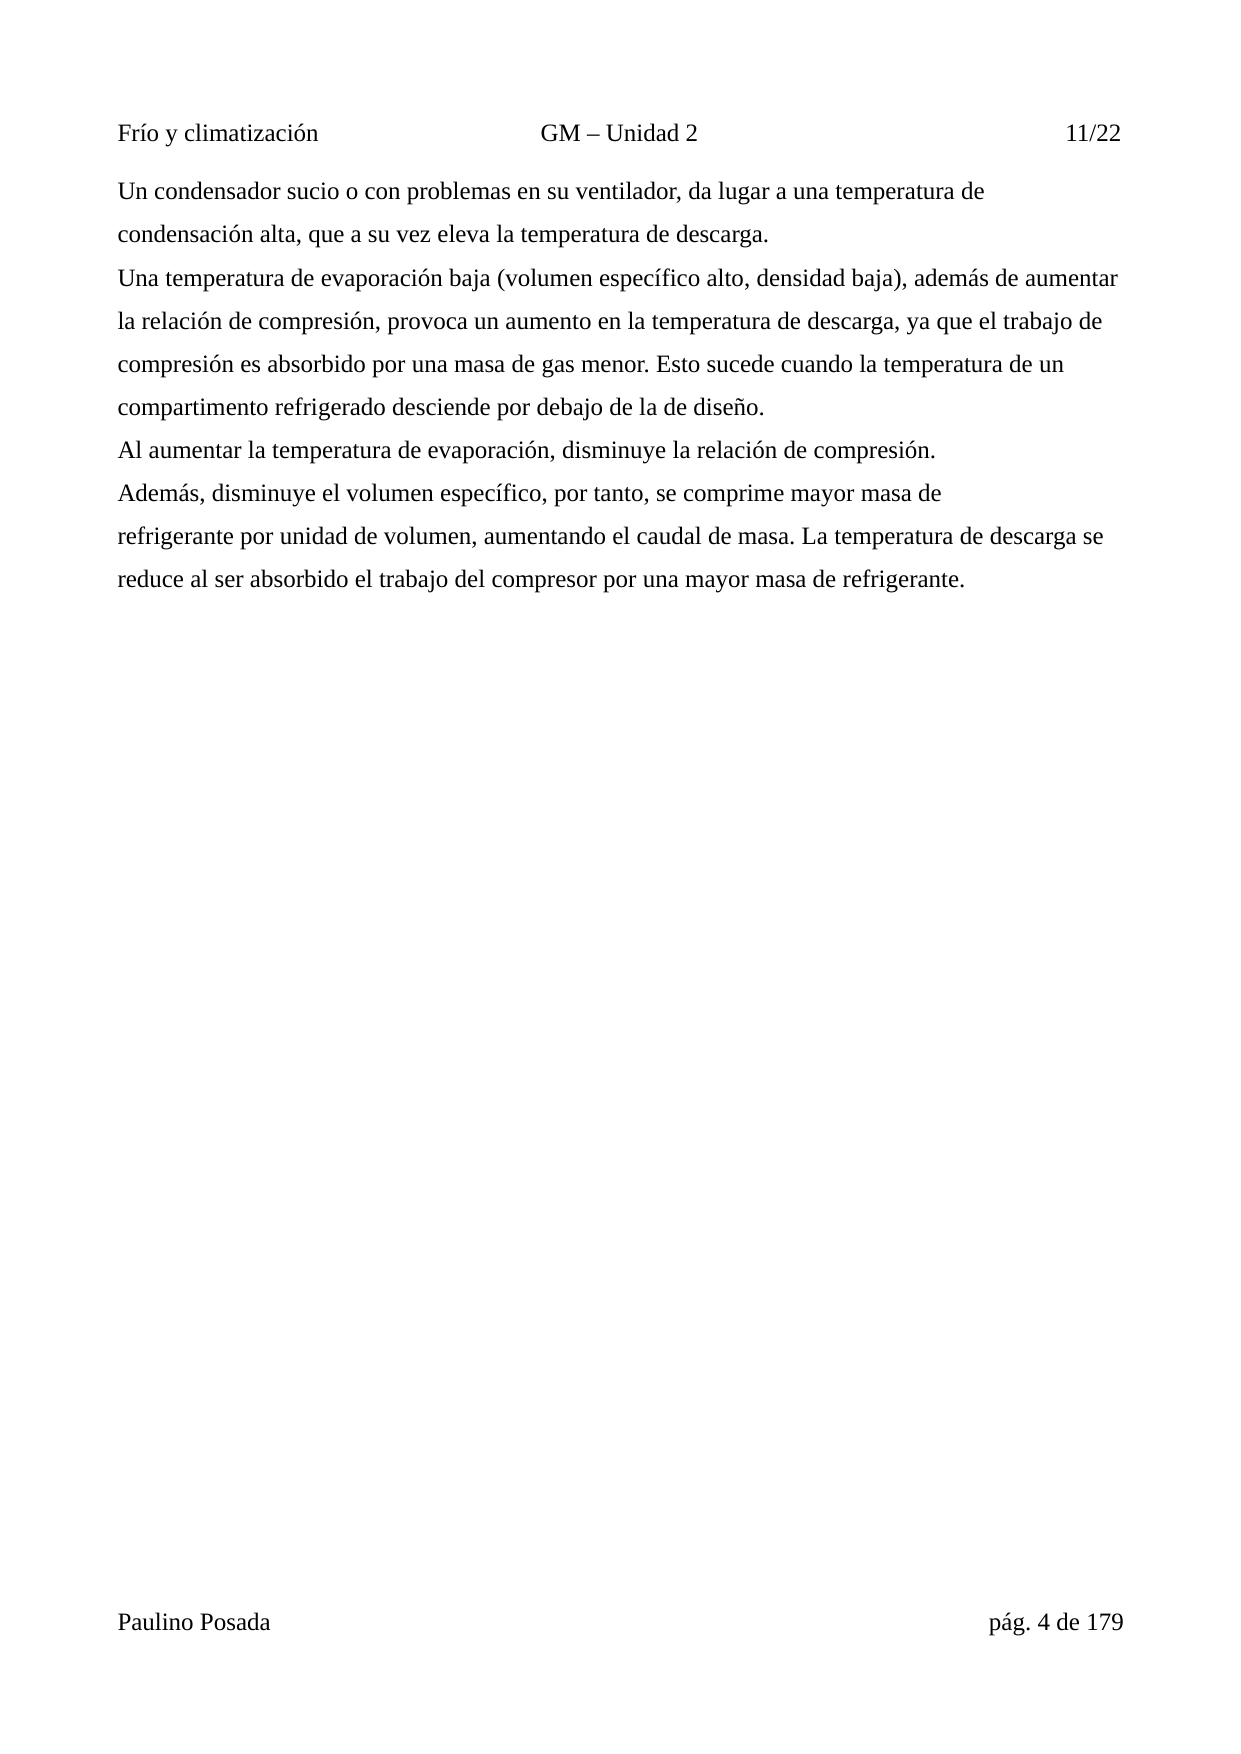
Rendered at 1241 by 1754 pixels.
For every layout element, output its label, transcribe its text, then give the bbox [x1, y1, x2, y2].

text Un condensador sucio o con problemas en su ventilador, da lugar a una temperatura de condensación alta, que a su vez eleva la temperatura de descarga. [117, 176, 1123, 248]
text Una temperatura de evaporación baja (volumen específico alto, densidad baja), además de aumentar la relación de compresión, provoca un aumento en la temperatura de descarga, ya que el trabajo de compresión es absorbido por una masa de gas menor. Esto sucede cuando la temperatura de un compartimento refrigerado desciende por debajo de la de diseño. [117, 263, 1123, 421]
text Además, disminuye el volumen específico, por tanto, se comprime mayor masa de [117, 478, 1123, 507]
text refrigerante por unidad de volumen, aumentando el caudal de masa. La temperatura de descarga se reduce al ser absorbido el trabajo del compresor por una mayor masa de refrigerante. [117, 521, 1123, 593]
text Al aumentar la temperatura de evaporación, disminuye la relación de compresión. [117, 435, 1123, 464]
